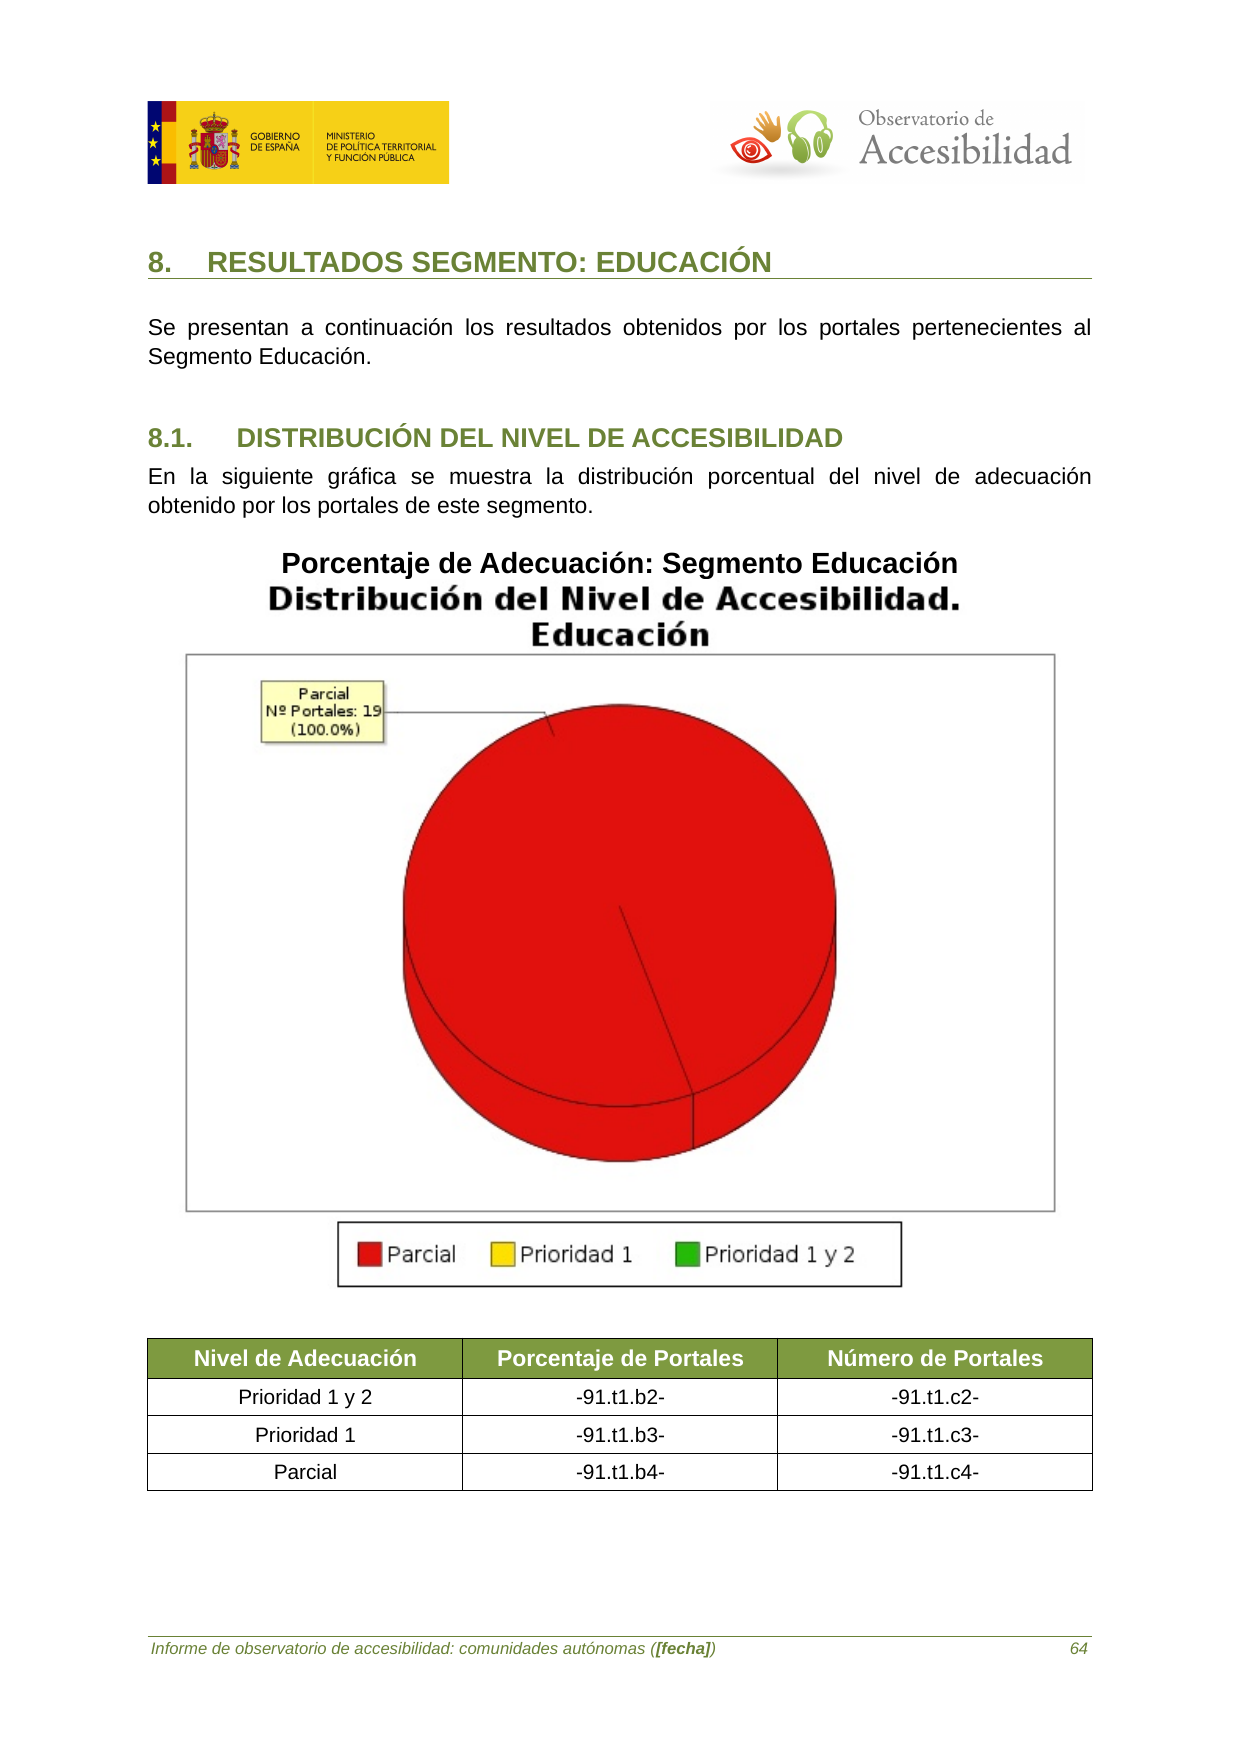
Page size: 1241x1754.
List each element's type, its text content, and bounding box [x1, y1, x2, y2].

table_cell Parcial [148, 1454, 462, 1490]
table_header Nivel de Adecuación [148, 1339, 462, 1378]
table_cell -91.t1.b2- [463, 1379, 777, 1415]
text Porcentaje de Adecuación: Segmento Educación [148, 546, 1092, 579]
table_cell Prioridad 1 [148, 1416, 462, 1453]
picture [710, 101, 1086, 184]
picture [147, 101, 450, 184]
table_header Porcentaje de Portales [463, 1339, 777, 1378]
table_cell -91.t1.b3- [463, 1416, 777, 1453]
table_cell Prioridad 1 y 2 [148, 1379, 462, 1415]
subtitle Resultados Segmento: Educación [148, 245, 1092, 278]
subtitle Distribución del nivel de accesibilidad [148, 422, 1092, 453]
table_cell -91.t1.c4- [778, 1454, 1092, 1490]
table_header Número de Portales [778, 1339, 1092, 1378]
text En la siguiente gráfica se muestra la distribución porcentual del nivel de adecuación obtenido por los portales de este segmento. [148, 463, 1092, 518]
picture [178, 579, 1062, 1289]
table_cell -91.t1.c2- [778, 1379, 1092, 1415]
text Se presentan a continuación los resultados obtenidos por los portales pertenecientes al Segmento Educación. [148, 314, 1092, 369]
table_cell -91.t1.c3- [778, 1416, 1092, 1453]
table_cell -91.t1.b4- [463, 1454, 777, 1490]
